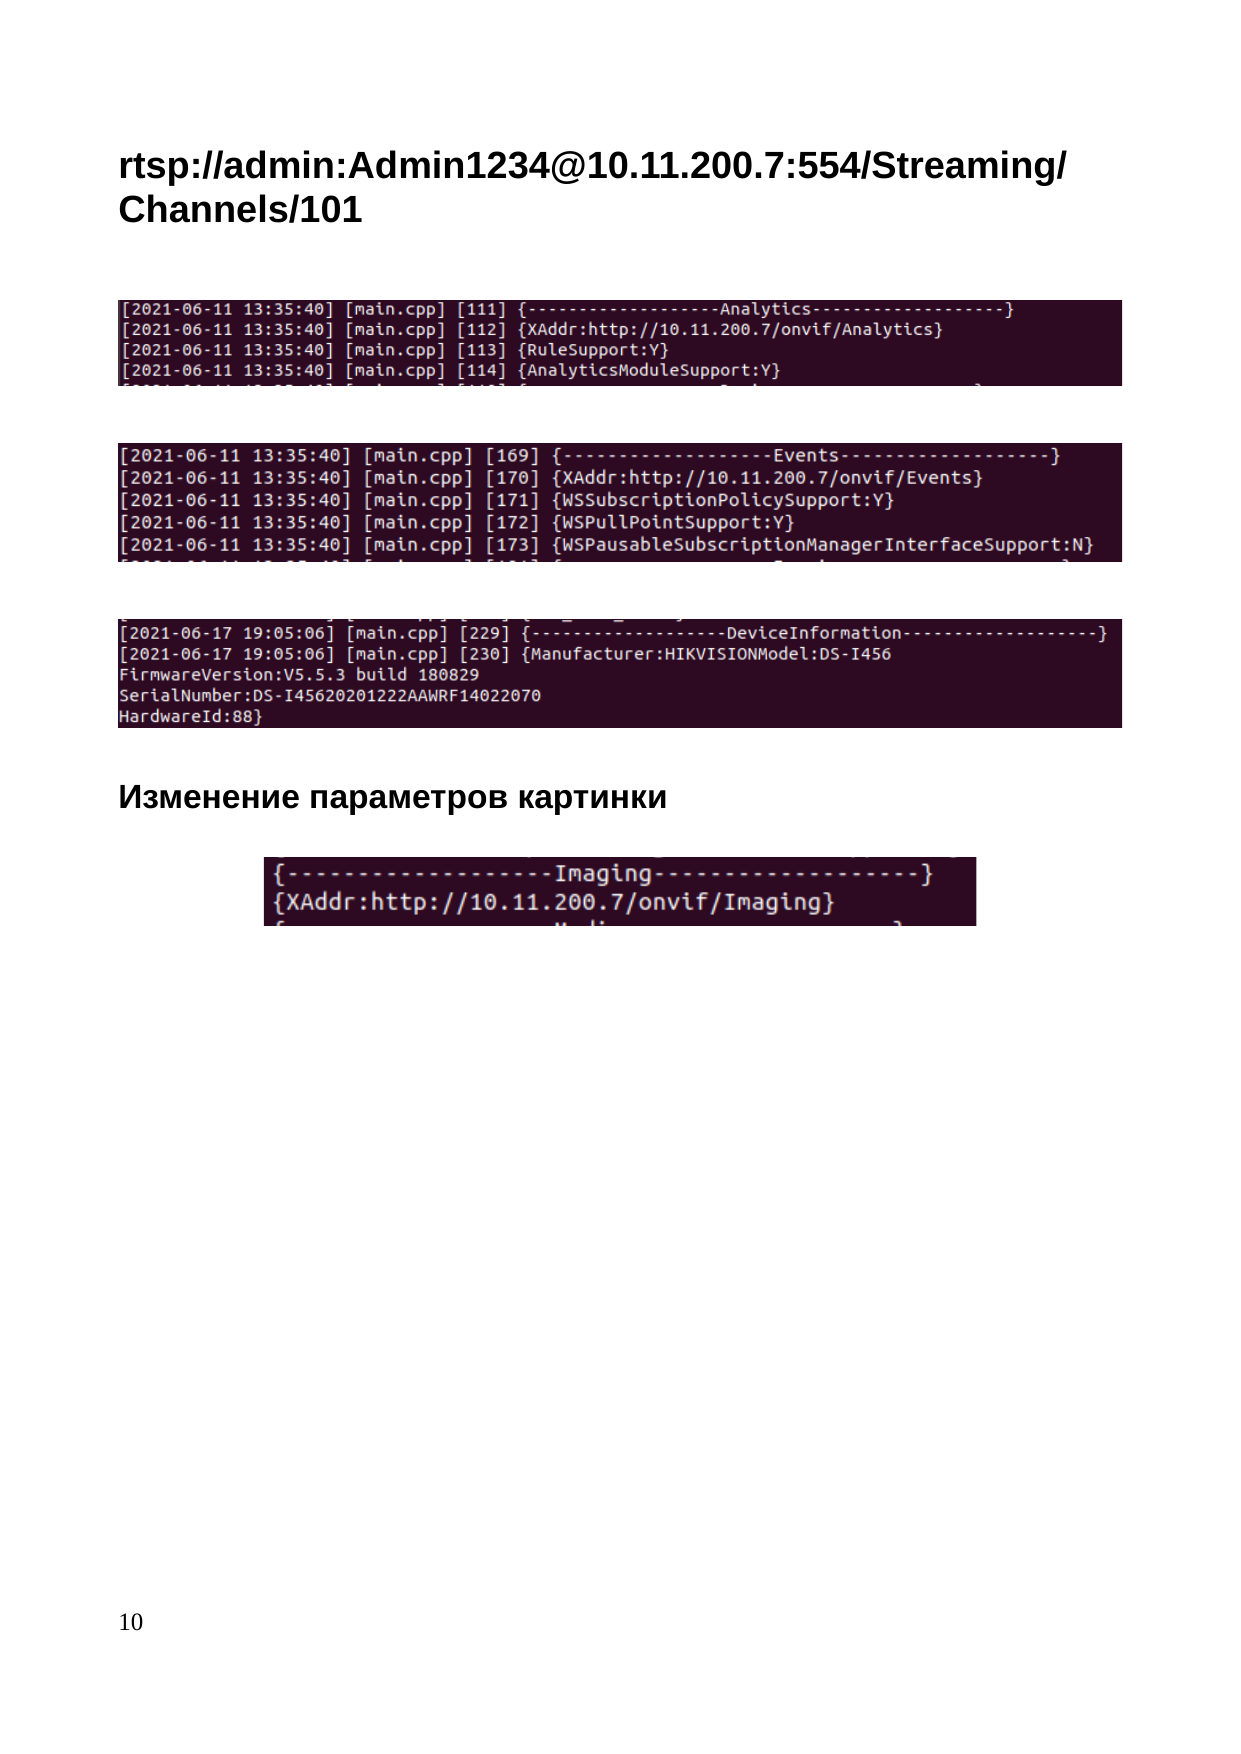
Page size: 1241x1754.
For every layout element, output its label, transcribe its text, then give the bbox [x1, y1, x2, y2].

picture [118, 300, 1123, 386]
subtitle rtsp://admin:Admin1234@10.11.200.7:554/Streaming/Channels/101 [118, 143, 1122, 230]
picture [118, 619, 1123, 728]
subtitle Изменение параметров картинки [118, 777, 1122, 816]
picture [118, 443, 1123, 562]
picture [263, 857, 977, 926]
